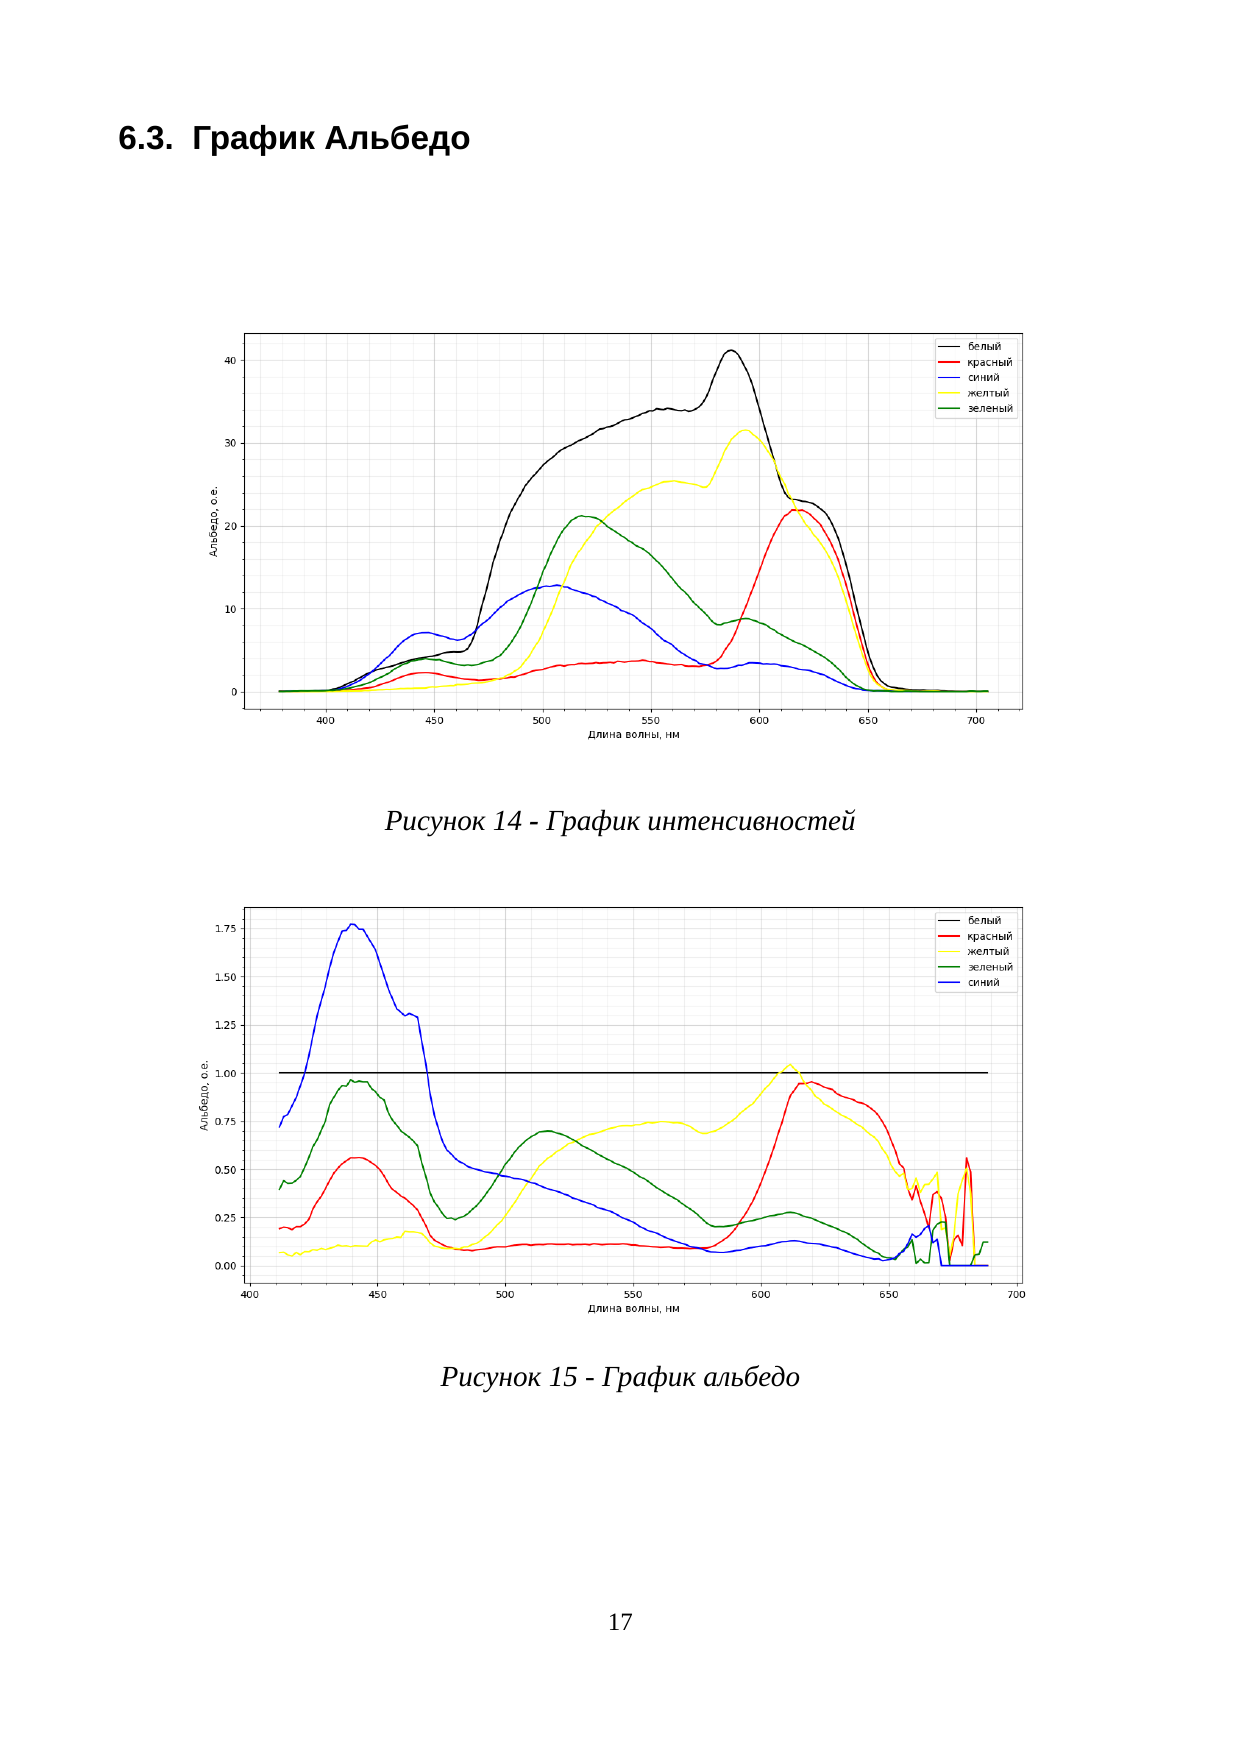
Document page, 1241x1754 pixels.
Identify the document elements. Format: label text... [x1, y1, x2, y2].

text Рисунок 14 - График интенсивностей [118, 762, 1122, 837]
picture [118, 274, 1123, 762]
picture [118, 848, 1123, 1336]
text Рисунок 15 - График альбедо [118, 1336, 1122, 1393]
subtitle График Альбедо [118, 118, 1122, 157]
